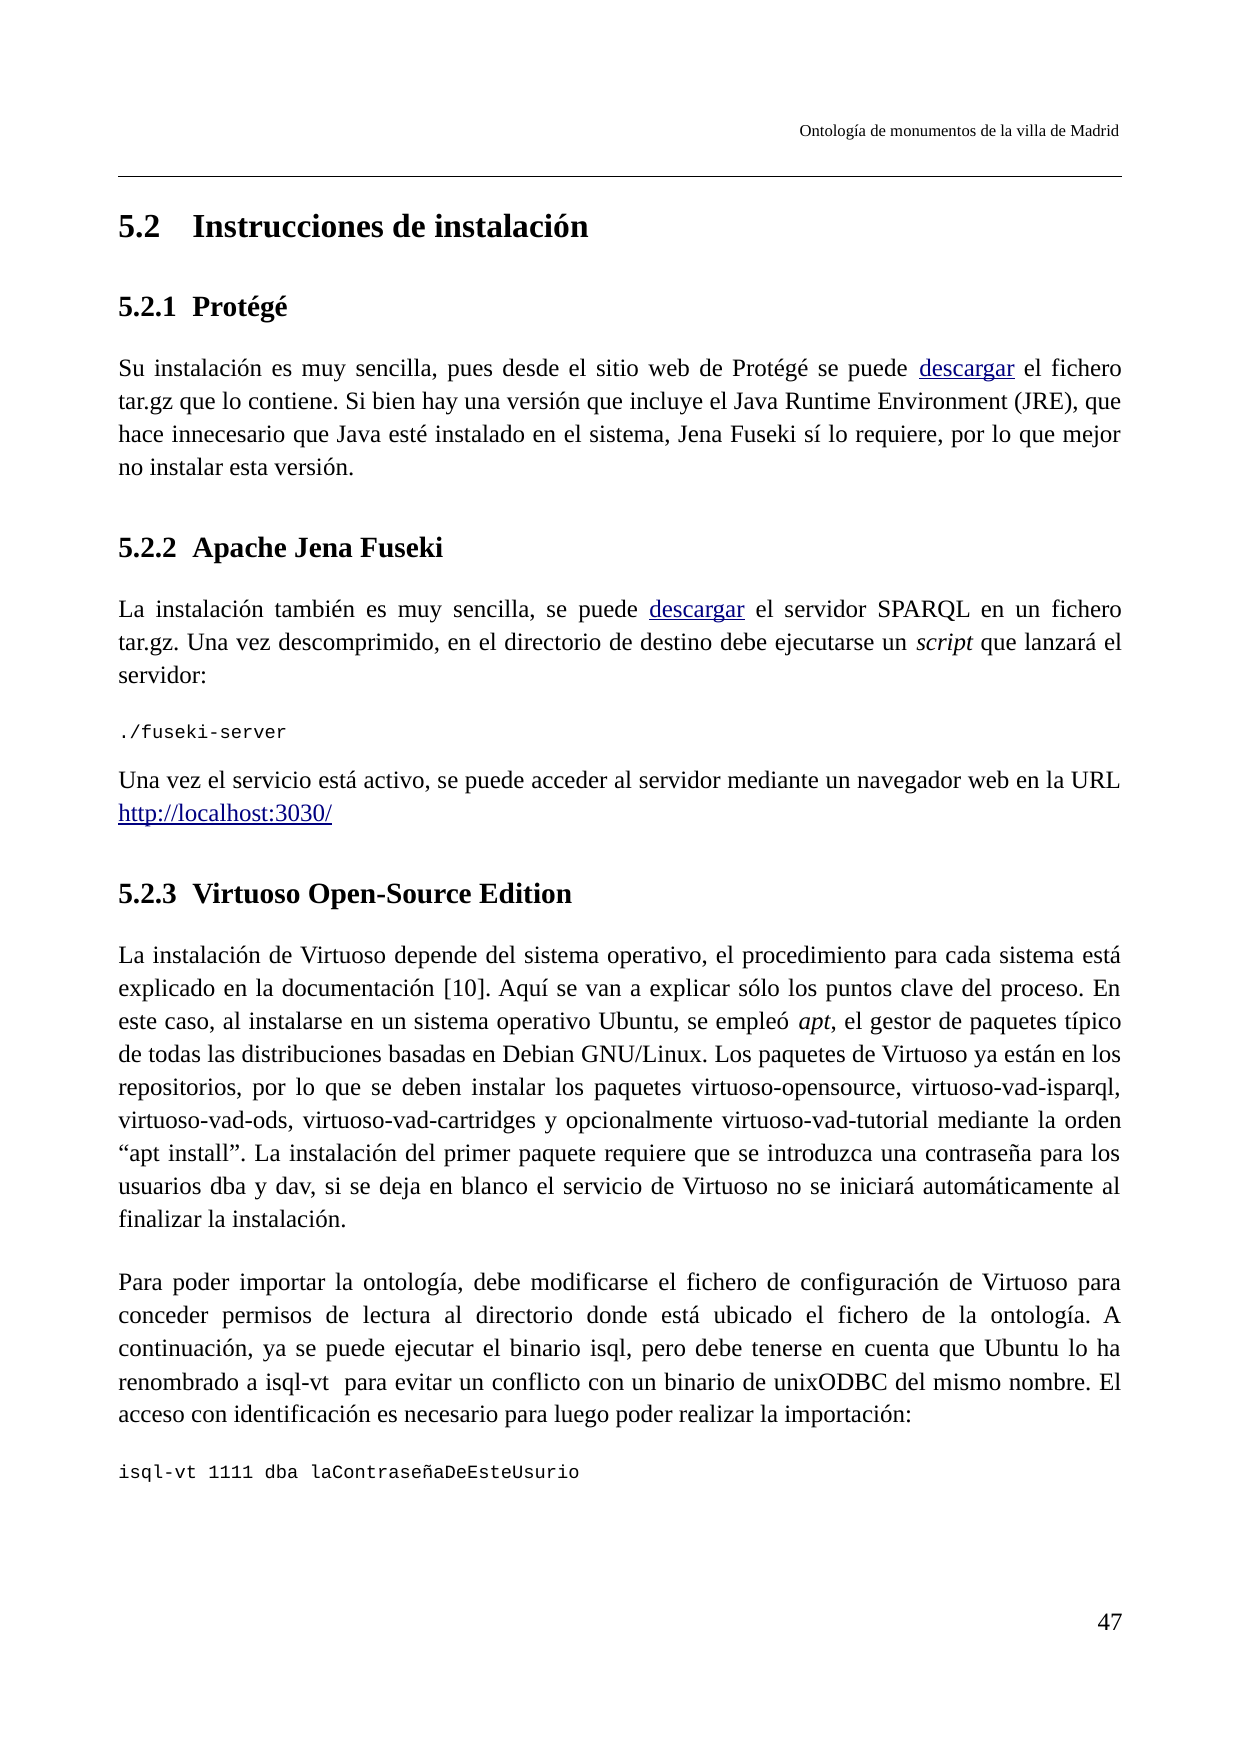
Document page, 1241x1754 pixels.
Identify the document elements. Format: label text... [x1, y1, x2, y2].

text La instalación también es muy sencilla, se puede descargar el servidor SPARQL en un fichero tar.gz. Una vez descomprimido, en el directorio de destino debe ejecutarse un script que lanzará el servidor: [118, 594, 1122, 689]
text Su instalación es muy sencilla, pues desde el sitio web de Protégé se puede descargar el fichero tar.gz que lo contiene. Si bien hay una versión que incluye el Java Runtime Environment (JRE), que hace innecesario que Java esté instalado en el sistema, Jena Fuseki sí lo requiere, por lo que mejor no instalar esta versión. [118, 353, 1122, 481]
subtitle Apache Jena Fuseki [118, 530, 1122, 564]
text La instalación de Virtuoso depende del sistema operativo, el procedimiento para cada sistema está explicado en la documentación [10]. Aquí se van a explicar sólo los puntos clave del proceso. En este caso, al instalarse en un sistema operativo Ubuntu, se empleó apt, el gestor de paquetes típico de todas las distribuciones basadas en Debian GNU/Linux. Los paquetes de Virtuoso ya están en los repositorios, por lo que se deben instalar los paquetes virtuoso-opensource, virtuoso-vad-isparql, virtuoso-vad-ods, virtuoso-vad-cartridges y opcionalmente virtuoso-vad-tutorial mediante la orden “apt install”. La instalación del primer paquete requiere que se introduzca una contraseña para los usuarios dba y dav, si se deja en blanco el servicio de Virtuoso no se iniciará automáticamente al finalizar la instalación. [118, 940, 1122, 1233]
text Una vez el servicio está activo, se puede acceder al servidor mediante un navegador web en la URL http://localhost:3030/ [118, 766, 1122, 827]
subtitle Virtuoso Open-Source Edition [118, 877, 1122, 910]
subtitle Instrucciones de instalación [118, 206, 1122, 244]
text ./fuseki-server [118, 723, 1122, 744]
text isql-vt 1111 dba laContraseñaDeEsteUsurio [118, 1463, 1122, 1484]
subtitle Protégé [118, 289, 1122, 323]
text Para poder importar la ontología, debe modificarse el fichero de configuración de Virtuoso para conceder permisos de lectura al directorio donde está ubicado el fichero de la ontología. A continuación, ya se puede ejecutar el binario isql, pero debe tenerse en cuenta que Ubuntu lo ha renombrado a isql-vt para evitar un conflicto con un binario de unixODBC del mismo nombre. El acceso con identificación es necesario para luego poder realizar la importación: [118, 1267, 1122, 1428]
